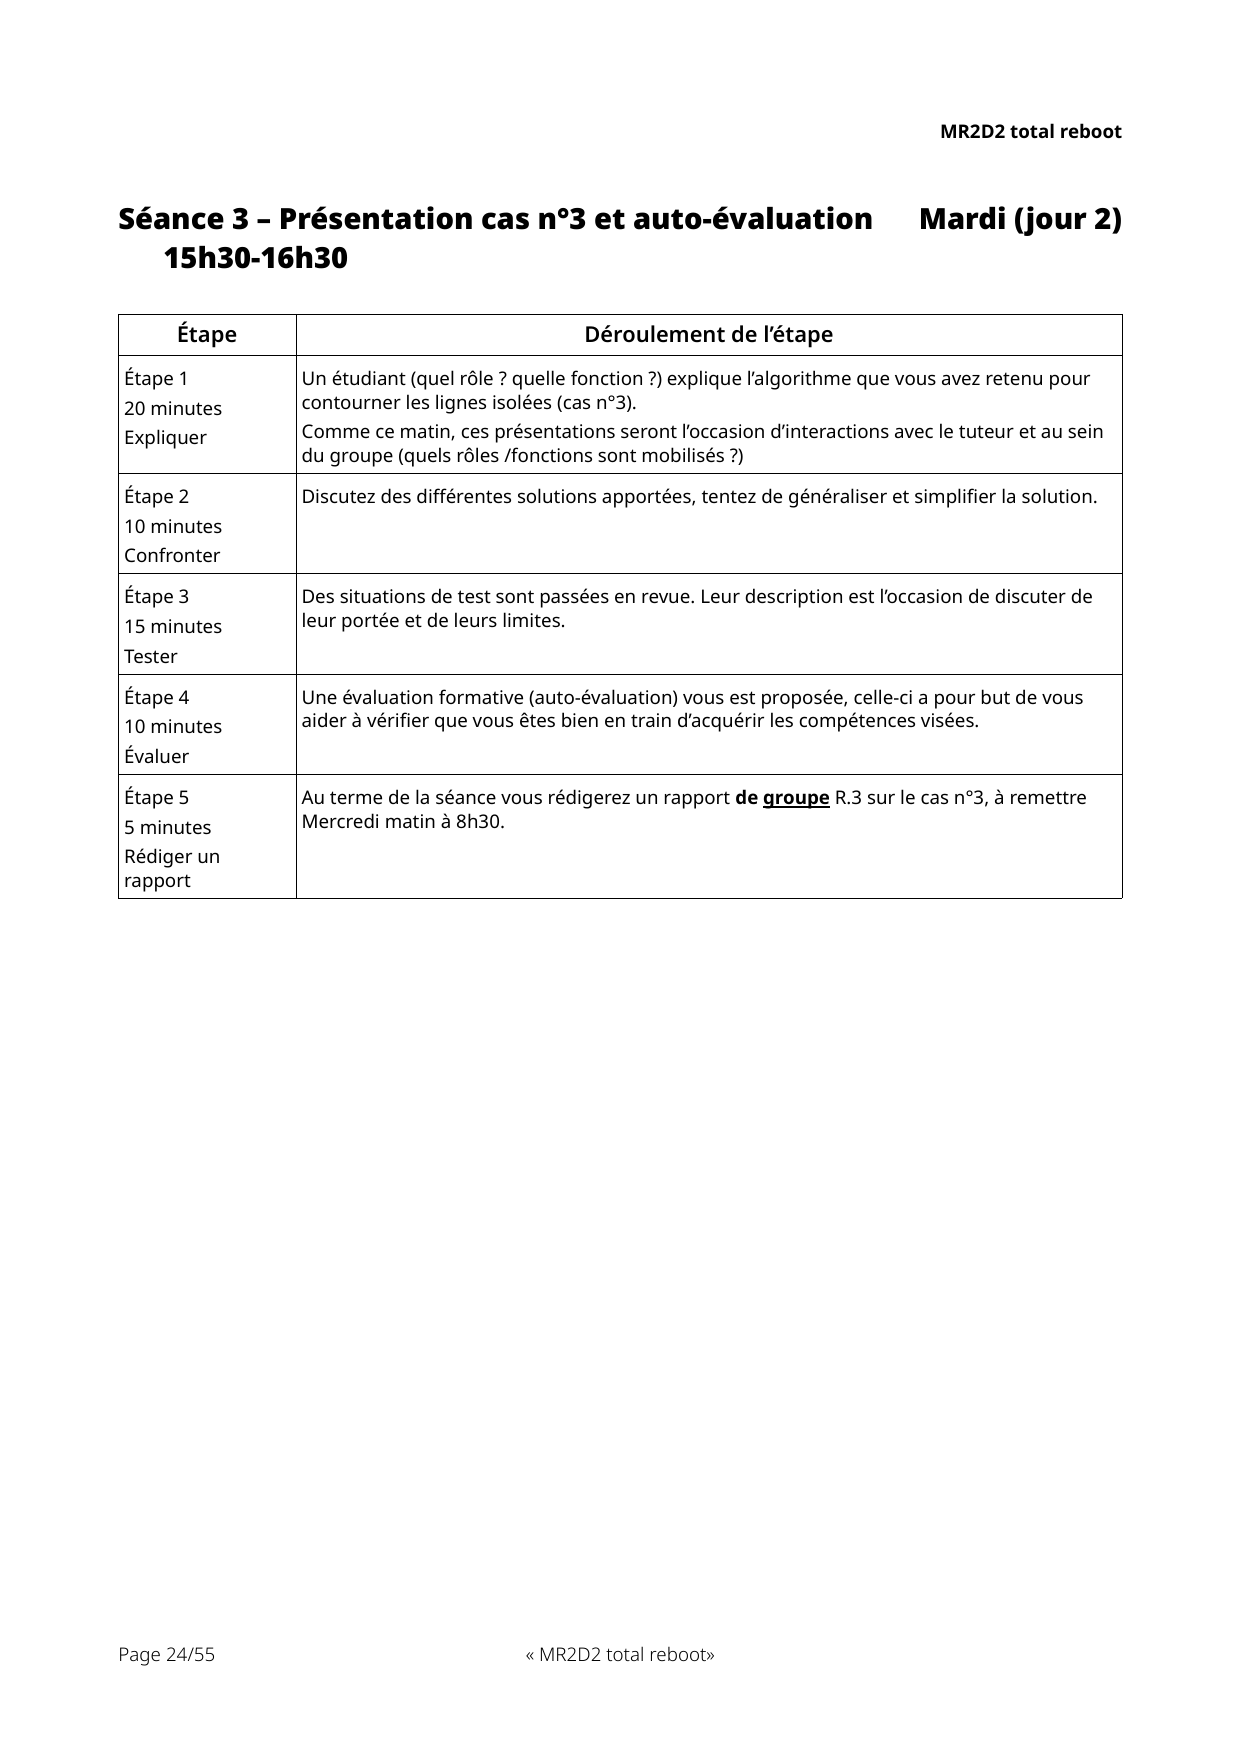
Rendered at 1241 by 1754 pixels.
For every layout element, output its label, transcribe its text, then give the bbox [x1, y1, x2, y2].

table_cell Étape 5 5 minutes Rédiger un rapport [119, 775, 296, 898]
table_header Étape [119, 315, 296, 355]
table_header Déroulement de l’étape [297, 315, 1122, 355]
table_cell Étape 3 15 minutes Tester [119, 574, 296, 674]
table_cell Étape 2 10 minutes Confronter [119, 474, 296, 573]
table_cell Un étudiant (quel rôle ? quelle fonction ?) explique l’algorithme que vous avez retenu pour contourner les lignes isolées (cas n°3). Comme ce matin, ces présentations seront l’occasion d’interactions avec le tuteur et au sein du groupe (quels rôles /fonctions sont mobilisés ?) [297, 356, 1122, 473]
table_cell Étape 1 20 minutes Expliquer [119, 356, 296, 473]
table_cell Des situations de test sont passées en revue. Leur description est l’occasion de discuter de leur portée et de leurs limites. [297, 574, 1122, 674]
table_cell Étape 4 10 minutes Évaluer [119, 675, 296, 774]
table_cell Au terme de la séance vous rédigerez un rapport de groupe R.3 sur le cas n°3, à remettre Mercredi matin à 8h30. [297, 775, 1122, 898]
table_cell Discutez des différentes solutions apportées, tentez de généraliser et simplifier la solution. [297, 474, 1122, 573]
table_cell Une évaluation formative (auto-évaluation) vous est proposée, celle-ci a pour but de vous aider à vérifier que vous êtes bien en train d’acquérir les compétences visées. [297, 675, 1122, 774]
subtitle Séance 3 – Présentation cas n°3 et auto-évaluation Mardi (jour 2) 15h30-16h30 [118, 198, 1122, 277]
